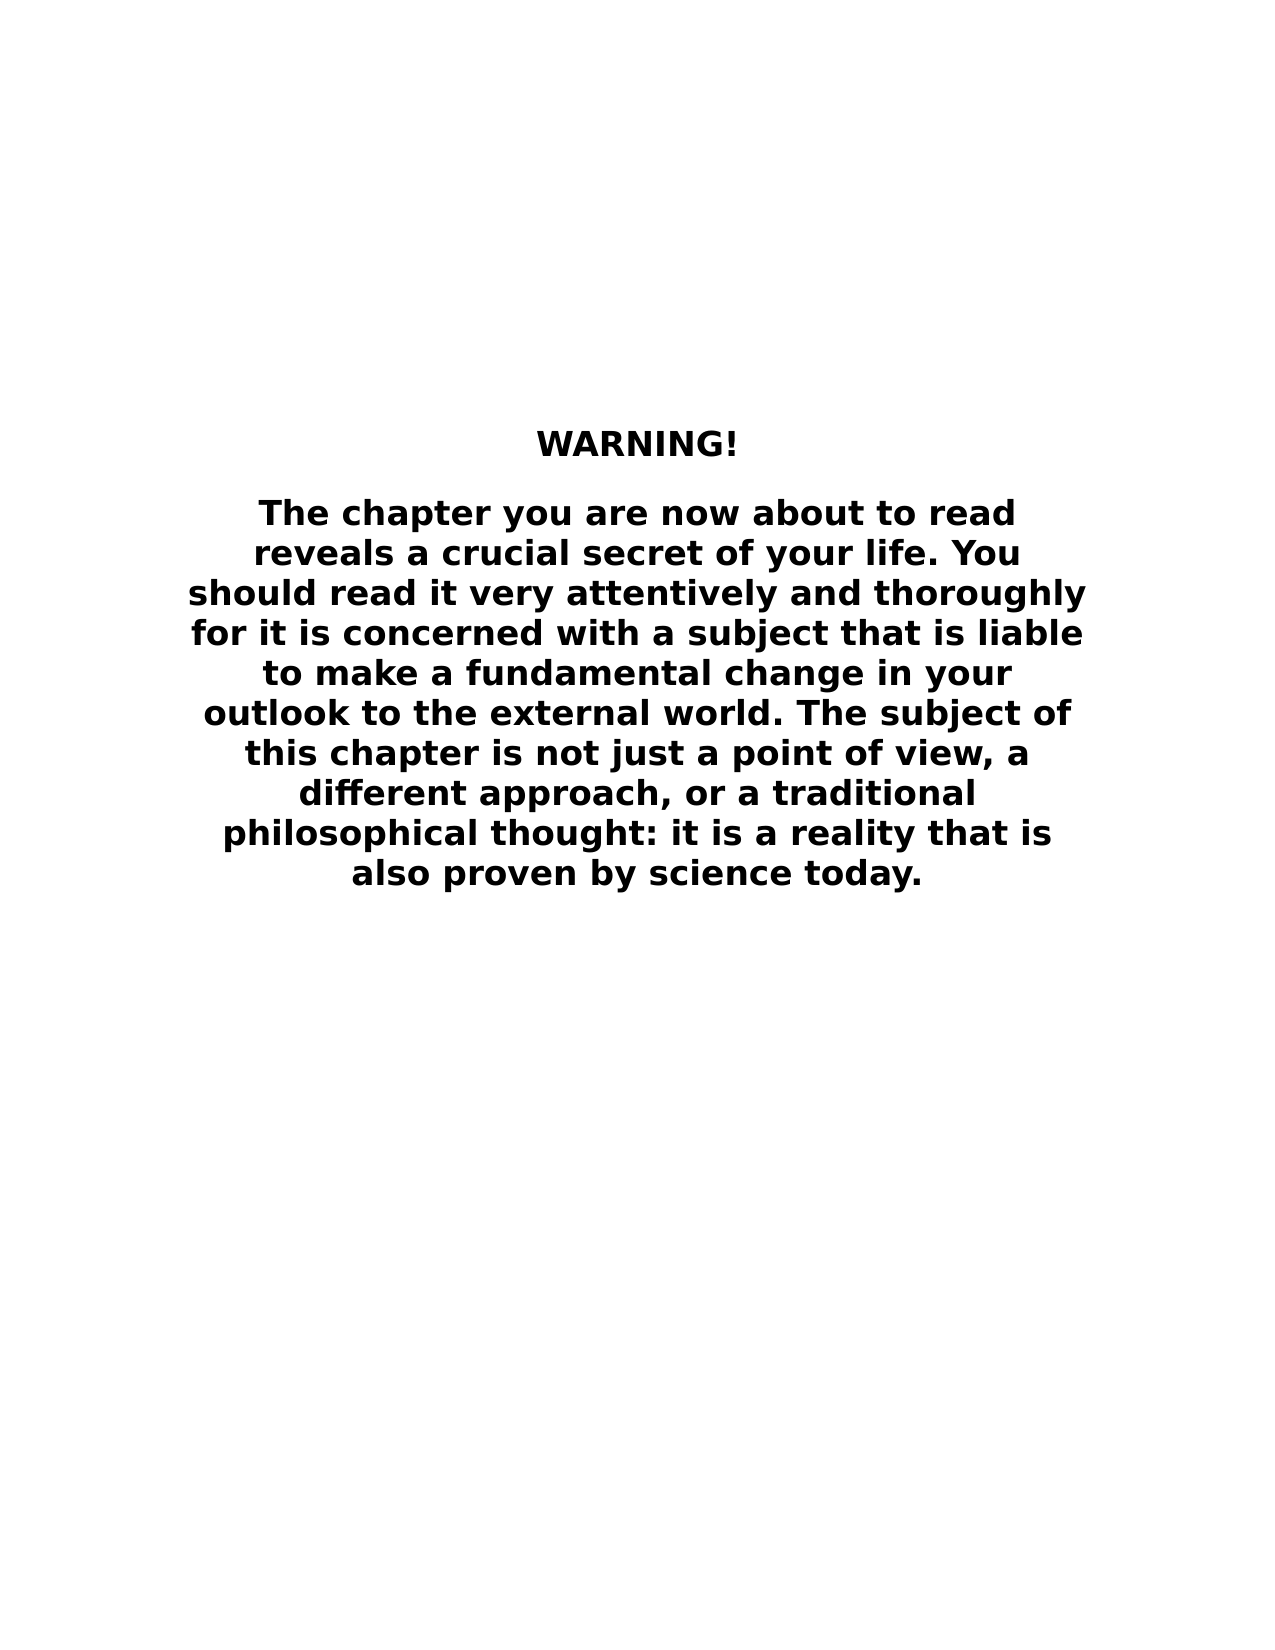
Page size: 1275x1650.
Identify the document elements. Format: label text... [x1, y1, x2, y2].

text The chapter you are now about to read reveals a crucial secret of your life. You should read it very attentively and thoroughly for it is concerned with a subject that is liable to make a fundamental change in your outlook to the external world. The subject of this chapter is not just a point of view, a different approach, or a traditional philosophical thought: it is a reality that is also proven by science today. [187, 493, 1088, 893]
text WARNING! [187, 424, 1088, 464]
